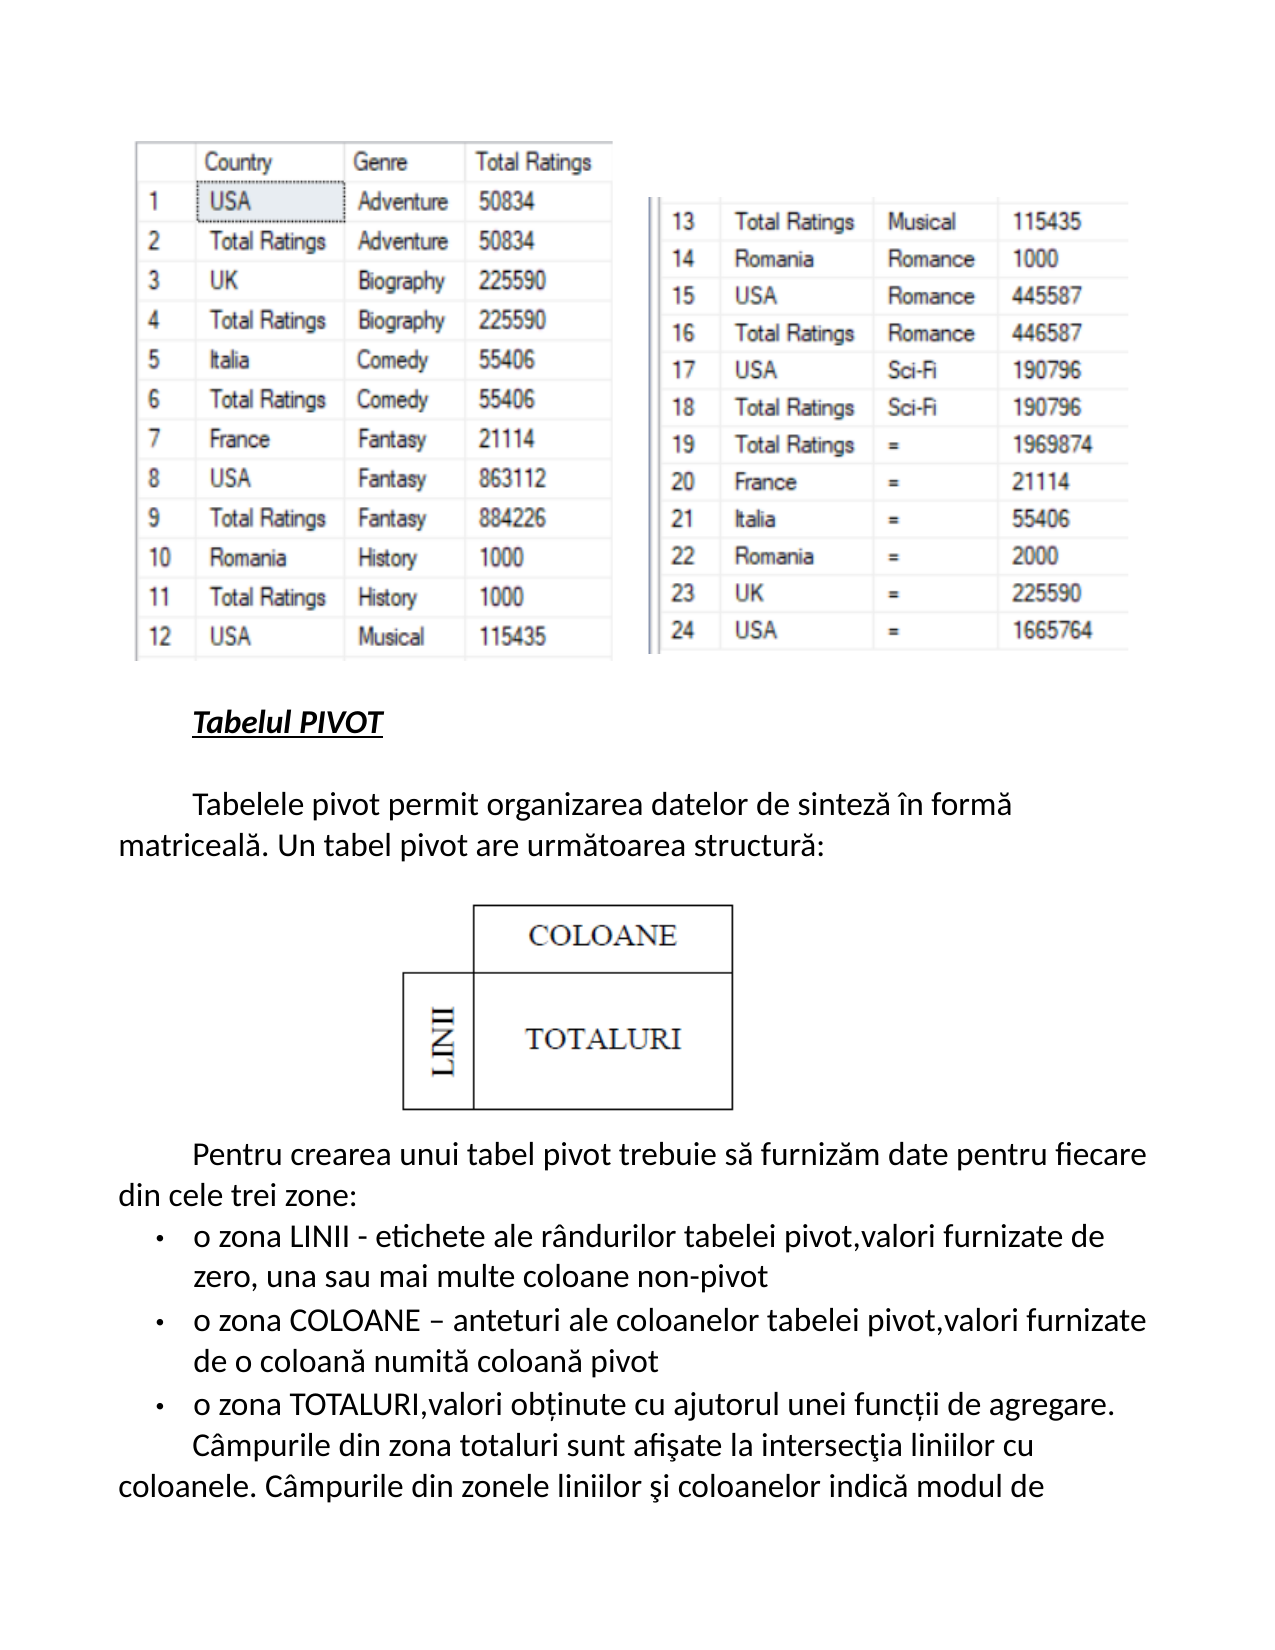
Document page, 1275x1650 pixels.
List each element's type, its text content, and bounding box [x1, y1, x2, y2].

text Tabelul PIVOT [118, 701, 1157, 742]
list o zona TOTALURI,valori obținute cu ajutorul unei funcții de agregare. [156, 1383, 1157, 1424]
text Pentru crearea unui tabel pivot trebuie să furnizăm date pentru fiecare din cele trei zone: [118, 864, 1157, 1214]
picture [362, 872, 782, 1134]
list o zona LINII - etichete ale rândurilor tabelei pivot,valori furnizate de zero, una sau mai multe coloane non-pivot [156, 1214, 1157, 1296]
picture [133, 141, 613, 661]
list o zona COLOANE – anteturi ale coloanelor tabelei pivot,valori furnizate de o coloană numită coloană pivot [156, 1299, 1157, 1380]
text Câmpurile din zona totaluri sunt afişate la intersecţia liniilor cu coloanele. Câmpurile din zonele liniilor şi coloanelor indică modul de [118, 1424, 1157, 1505]
picture [648, 197, 1129, 654]
text Tabelele pivot permit organizarea datelor de sinteză în formă matriceală. Un tabel pivot are următoarea structură: [118, 783, 1157, 864]
